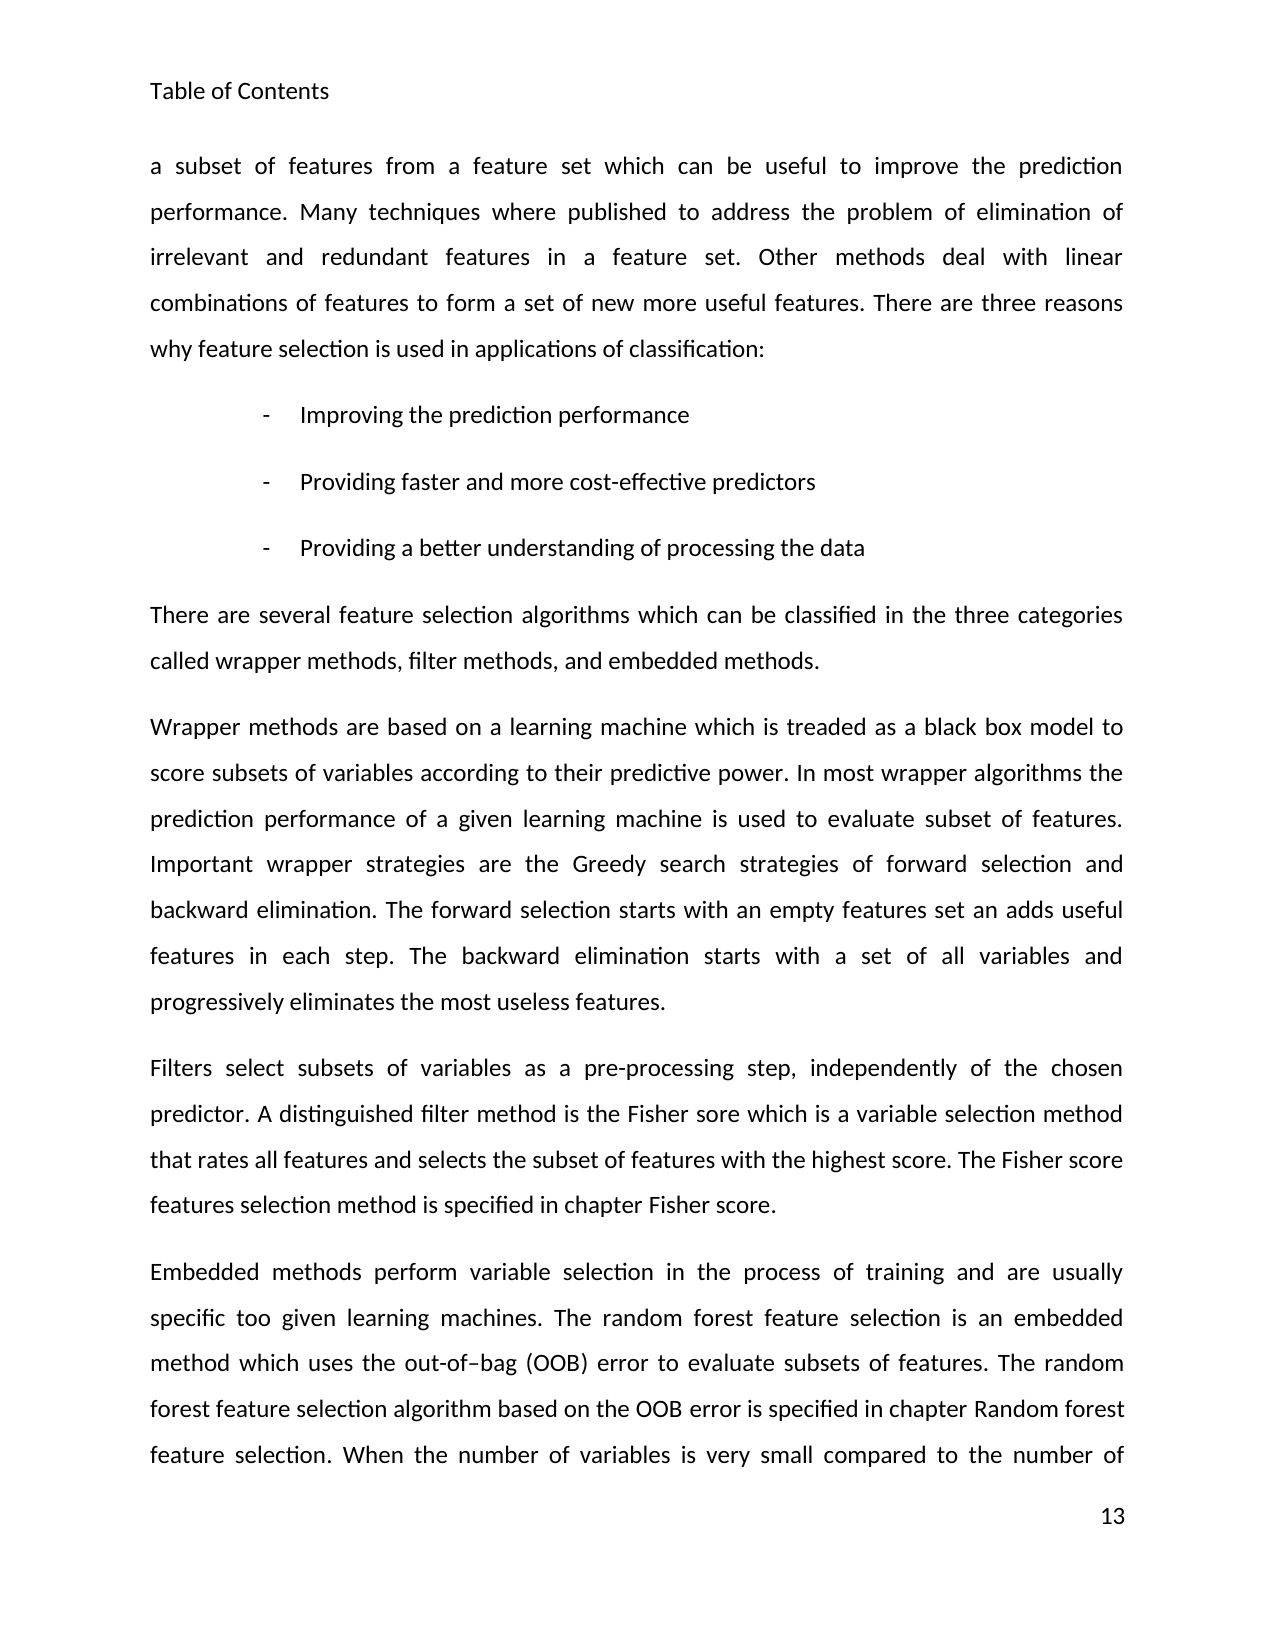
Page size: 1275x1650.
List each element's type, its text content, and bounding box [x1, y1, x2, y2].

list Improving the prediction performance [262, 399, 1125, 430]
list Providing a better understanding of processing the data [262, 533, 1125, 563]
text There are several feature selection algorithms which can be classified in the three categories called wrapper methods, filter methods, and embedded methods. [150, 599, 1125, 675]
text a subset of features from a feature set which can be useful to improve the prediction performance. Many techniques where published to address the problem of elimination of irrelevant and redundant features in a feature set. Other methods deal with linear combinations of features to form a set of new more useful features. There are three reasons why feature selection is used in applications of classification: [150, 150, 1125, 363]
text Filters select subsets of variables as a pre-processing step, independently of the chosen predictor. A distinguished filter method is the Fisher sore which is a variable selection method that rates all features and selects the subset of features with the highest score. The Fisher score features selection method is specified in chapter Fisher score. [150, 1052, 1125, 1220]
list Providing faster and more cost-effective predictors [262, 466, 1125, 497]
text Wrapper methods are based on a learning machine which is treaded as a black box model to score subsets of variables according to their predictive power. In most wrapper algorithms the prediction performance of a given learning machine is used to evaluate subset of features. Important wrapper strategies are the Greedy search strategies of forward selection and backward elimination. The forward selection starts with an empty features set an adds useful features in each step. The backward elimination starts with a set of all variables and progressively eliminates the most useless features. [150, 711, 1125, 1016]
text Embedded methods perform variable selection in the process of training and are usually specific too given learning machines. The random forest feature selection is an embedded method which uses the out-of–bag (OOB) error to evaluate subsets of features. The random forest feature selection algorithm based on the OOB error is specified in chapter Random forest feature selection. When the number of variables is very small compared to the number of [150, 1256, 1125, 1469]
